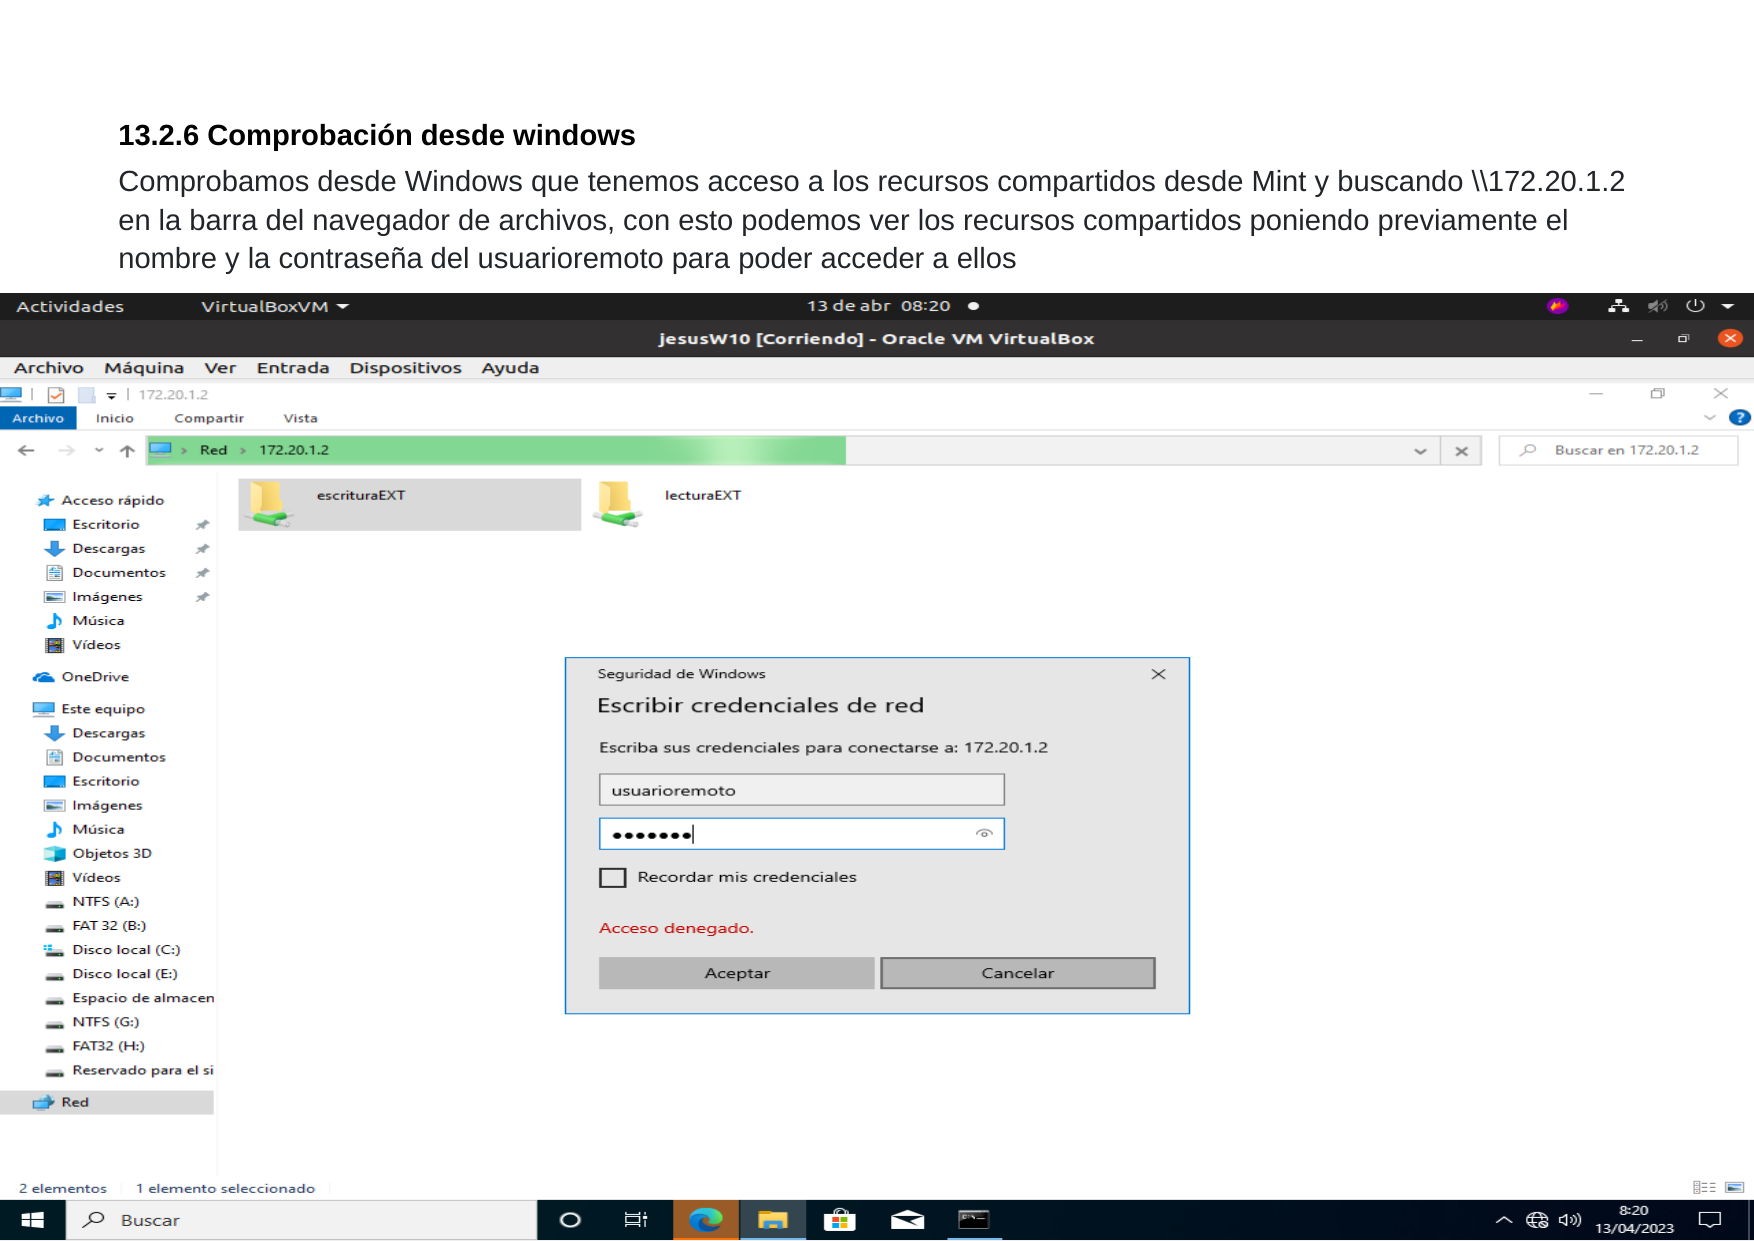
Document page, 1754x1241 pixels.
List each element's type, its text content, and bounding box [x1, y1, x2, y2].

text Comprobamos desde Windows que tenemos acceso a los recursos compartidos desde Mint y buscando \\172.20.1.2 en la barra del navegador de archivos, con esto podemos ver los recursos compartidos poniendo previamente el nombre y la contraseña del usuarioremoto para poder acceder a ellos [118, 164, 1636, 275]
subtitle 13.2.6 Comprobación desde windows [118, 118, 1636, 152]
picture [0, 293, 1754, 1241]
